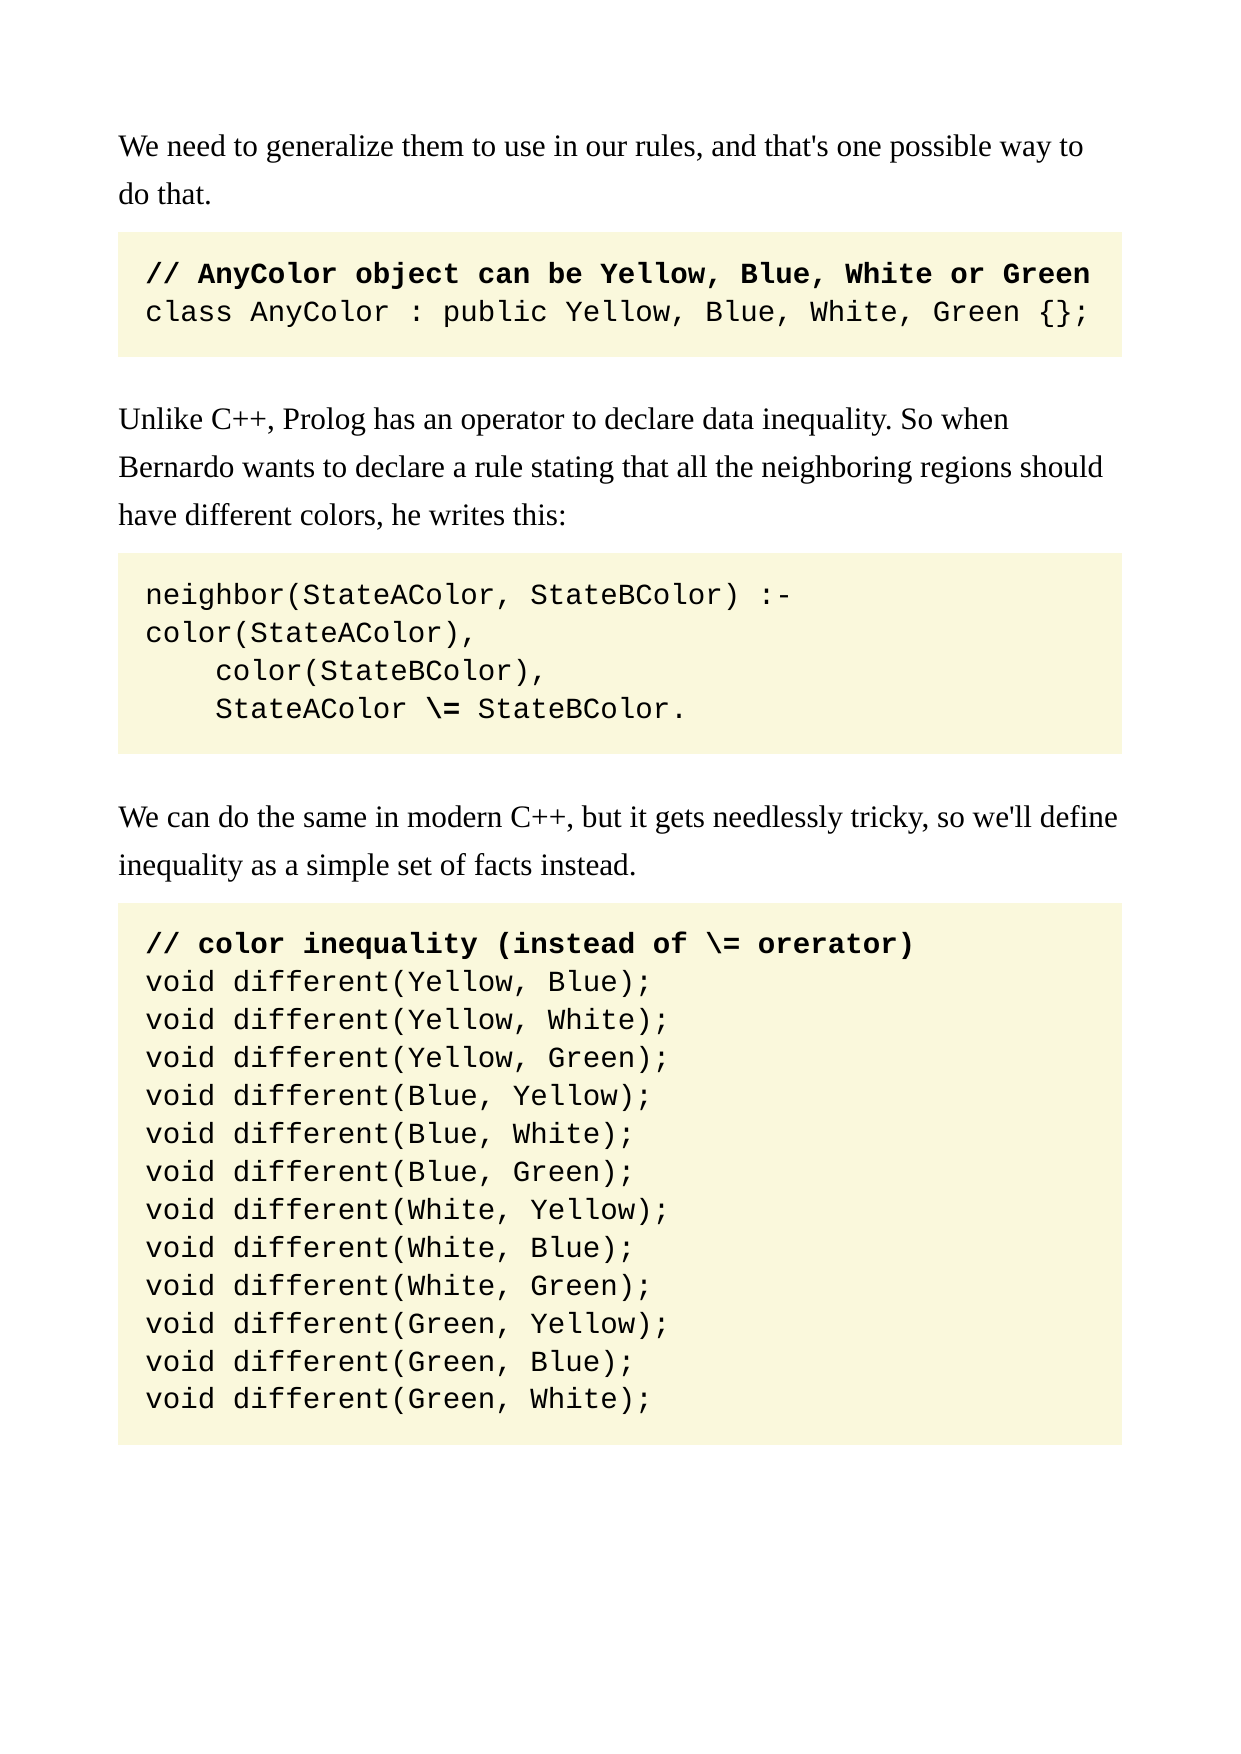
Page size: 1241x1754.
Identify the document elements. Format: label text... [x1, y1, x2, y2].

text class AnyColor : public Yellow, Blue, White, Green {}; [118, 270, 1122, 357]
text neighbor(StateAColor, StateBColor) :- color(StateAColor), [118, 553, 1122, 629]
text void different(White, Yellow); [118, 1168, 1122, 1206]
text We can do the same in modern C++, but it gets needlessly tricky, so we'll define inequality as a simple set of facts instead. [118, 789, 1122, 885]
text void different(Green, Blue); [118, 1320, 1122, 1358]
text void different(Yellow, Blue); [118, 941, 1122, 978]
text void different(Yellow, White); [118, 978, 1122, 1016]
text void different(Blue, Green); [118, 1130, 1122, 1168]
text // AnyColor object can be Yellow, Blue, White or Green [118, 232, 1122, 270]
text Unlike C++, Prolog has an operator to declare data inequality. So when Bernardo wants to declare a rule stating that all the neighboring regions should have different colors, he writes this: [118, 391, 1122, 536]
text void different(Green, Yellow); [118, 1282, 1122, 1320]
text StateAColor \= StateBColor. [118, 667, 1122, 754]
text color(StateBColor), [118, 629, 1122, 667]
text We need to generalize them to use in our rules, and that's one possible way to do that. [118, 118, 1122, 214]
text void different(White, Green); [118, 1244, 1122, 1282]
text // color inequality (instead of \= orerator) [118, 903, 1122, 941]
text void different(Green, White); [118, 1358, 1122, 1445]
text void different(Yellow, Green); [118, 1016, 1122, 1054]
text void different(Blue, White); [118, 1092, 1122, 1130]
text void different(White, Blue); [118, 1206, 1122, 1244]
text void different(Blue, Yellow); [118, 1054, 1122, 1092]
